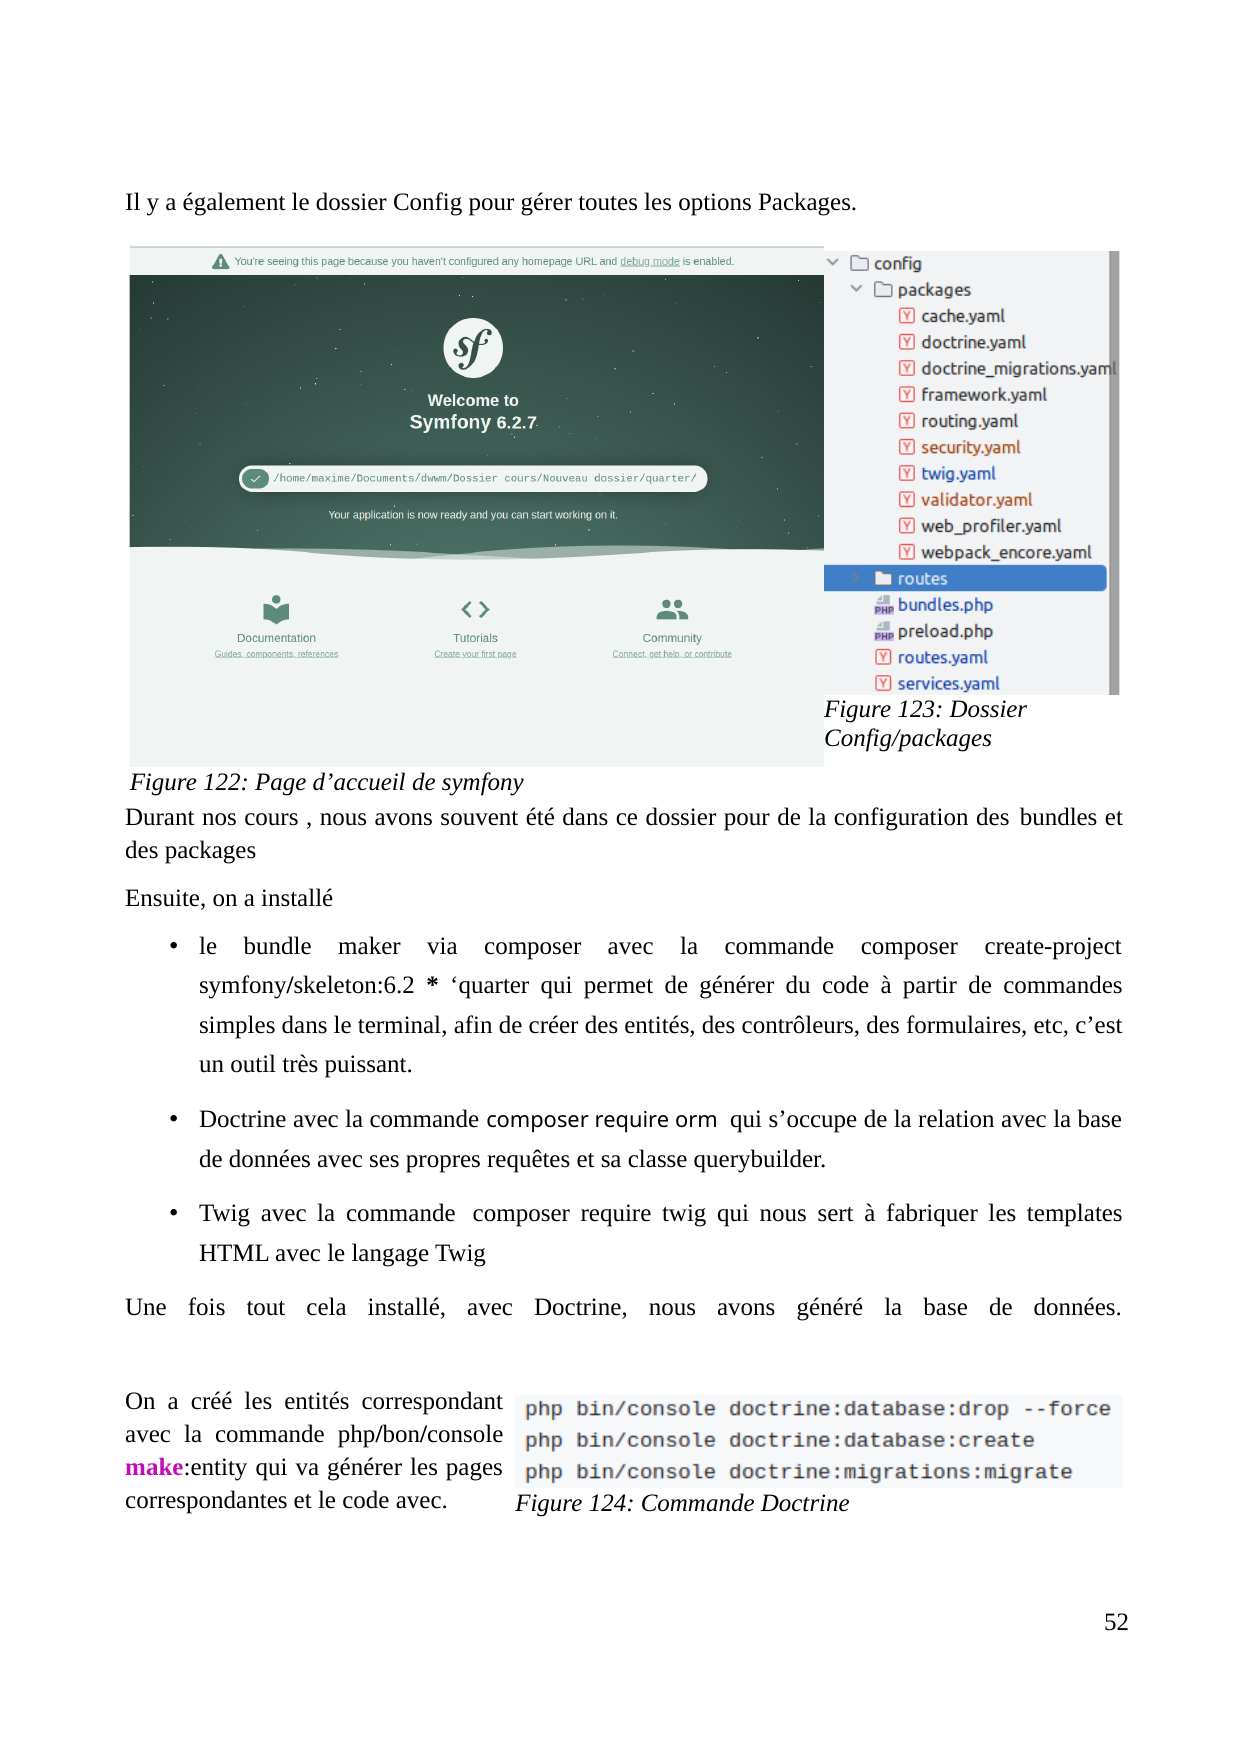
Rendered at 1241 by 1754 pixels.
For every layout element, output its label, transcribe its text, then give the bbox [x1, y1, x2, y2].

list Twig avec la commande composer require twig qui nous sert à fabriquer les templates HTML avec le langage Twig [169, 1198, 1123, 1267]
text Ensuite, on a installé [125, 883, 1123, 912]
text Figure 122: Page d’accueil de symfony [129, 767, 824, 795]
picture [515, 1395, 1123, 1488]
text Durant nos cours , nous avons souvent été dans ce dossier pour de la configuration des bundles et des packages [125, 234, 1123, 864]
list Doctrine avec la commande composer require orm qui s’occupe de la relation avec la base de données avec ses propres requêtes et sa classe querybuilder. [169, 1104, 1123, 1173]
list le bundle maker via composer avec la commande composer create-project symfony/skeleton:6.2 * ‘quarter qui permet de générer du code à partir de commandes simples dans le terminal, afin de créer des entités, des contrôleurs, des formulaires, etc, c’est un outil très puissant. [169, 931, 1123, 1078]
text Il y a également le dossier Config pour gérer toutes les options Packages. [125, 153, 1123, 215]
text Une fois tout cela installé, avec Doctrine, nous avons généré la base de données. [125, 1292, 1123, 1361]
text Figure 124: Commande Doctrine [515, 1488, 1123, 1516]
picture [129, 246, 1120, 767]
text On a créé les entités correspondant avec la commande php/bon/console make:entity qui va générer les pages correspondantes et le code avec. [125, 1383, 1123, 1514]
text Figure 123: Dossier Config/packages [824, 695, 1119, 752]
